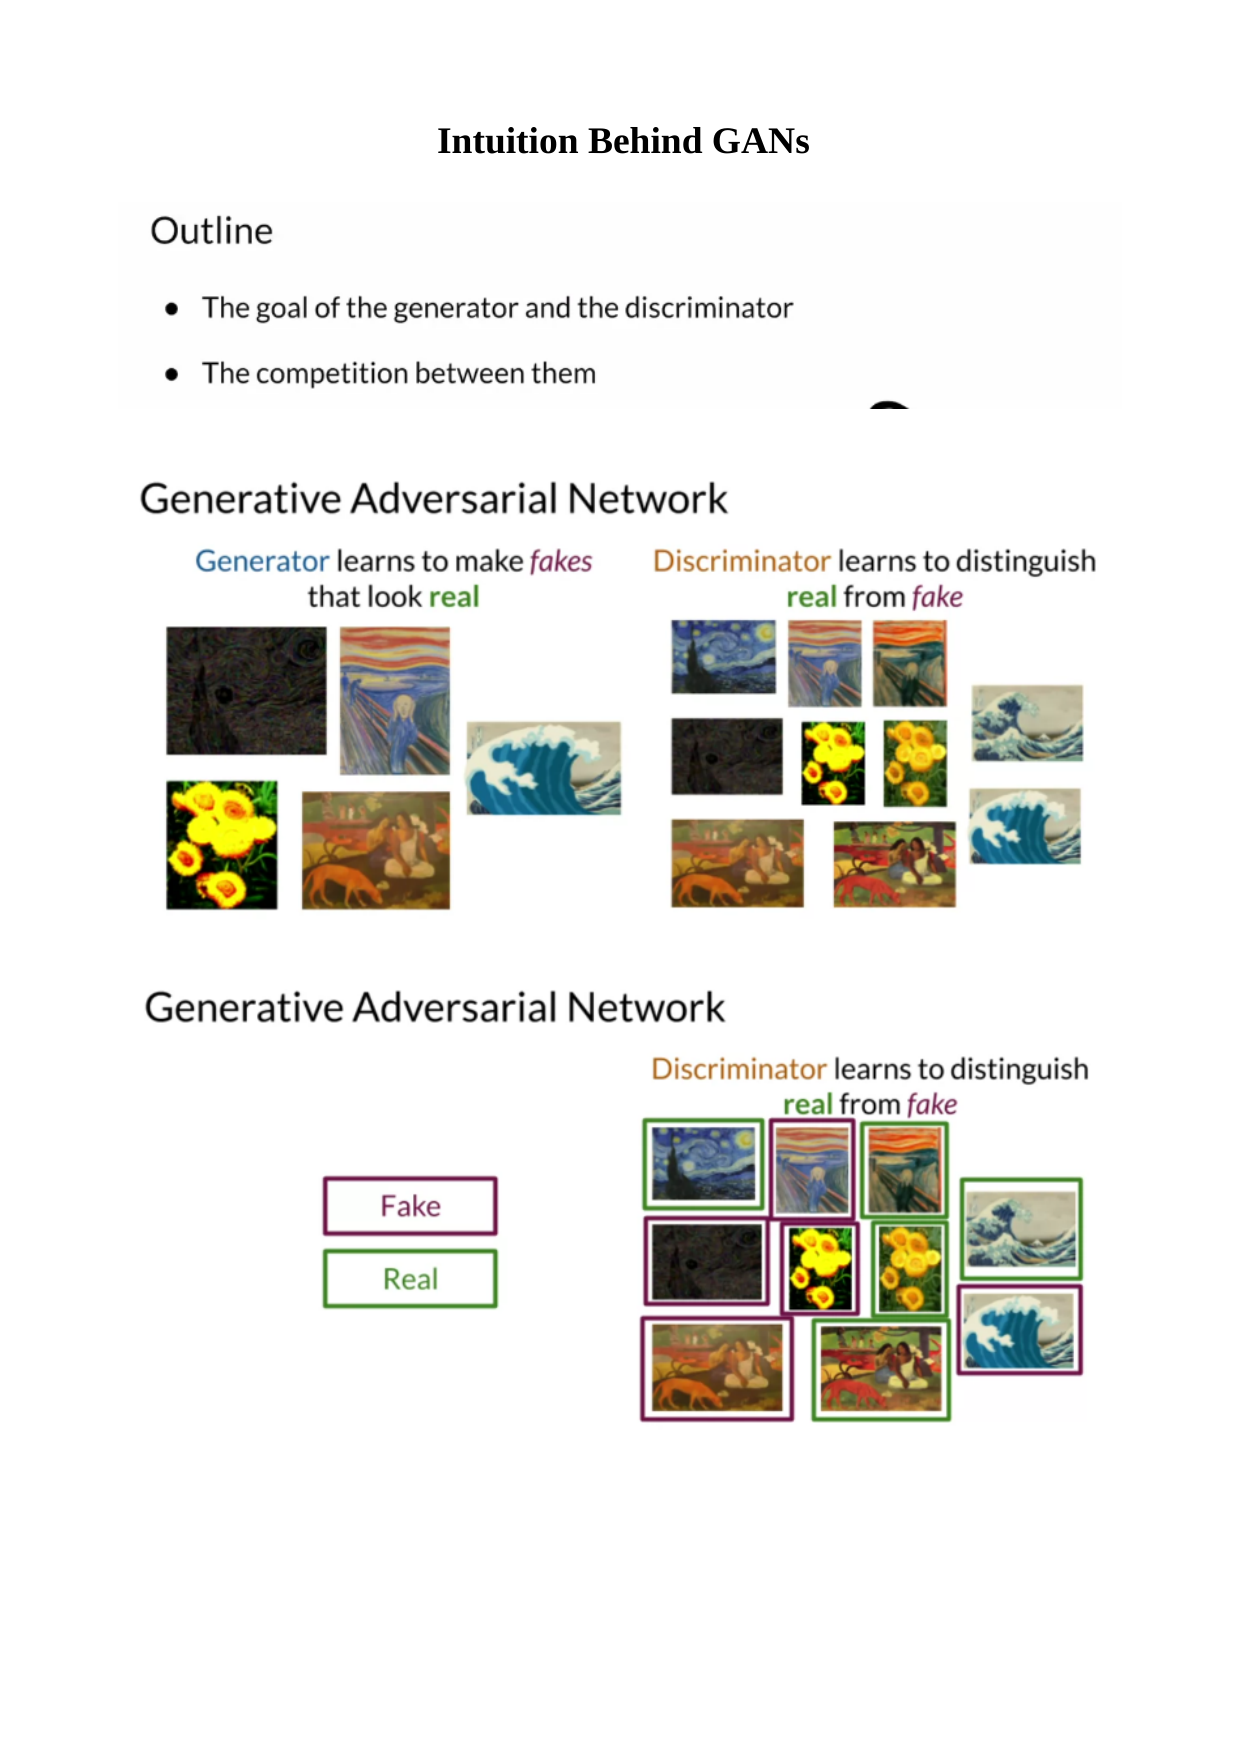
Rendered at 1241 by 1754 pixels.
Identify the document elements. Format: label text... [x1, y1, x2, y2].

subtitle Intuition Behind GANs [118, 118, 1122, 161]
picture [118, 202, 1123, 409]
picture [118, 979, 1123, 1432]
picture [118, 466, 1123, 922]
